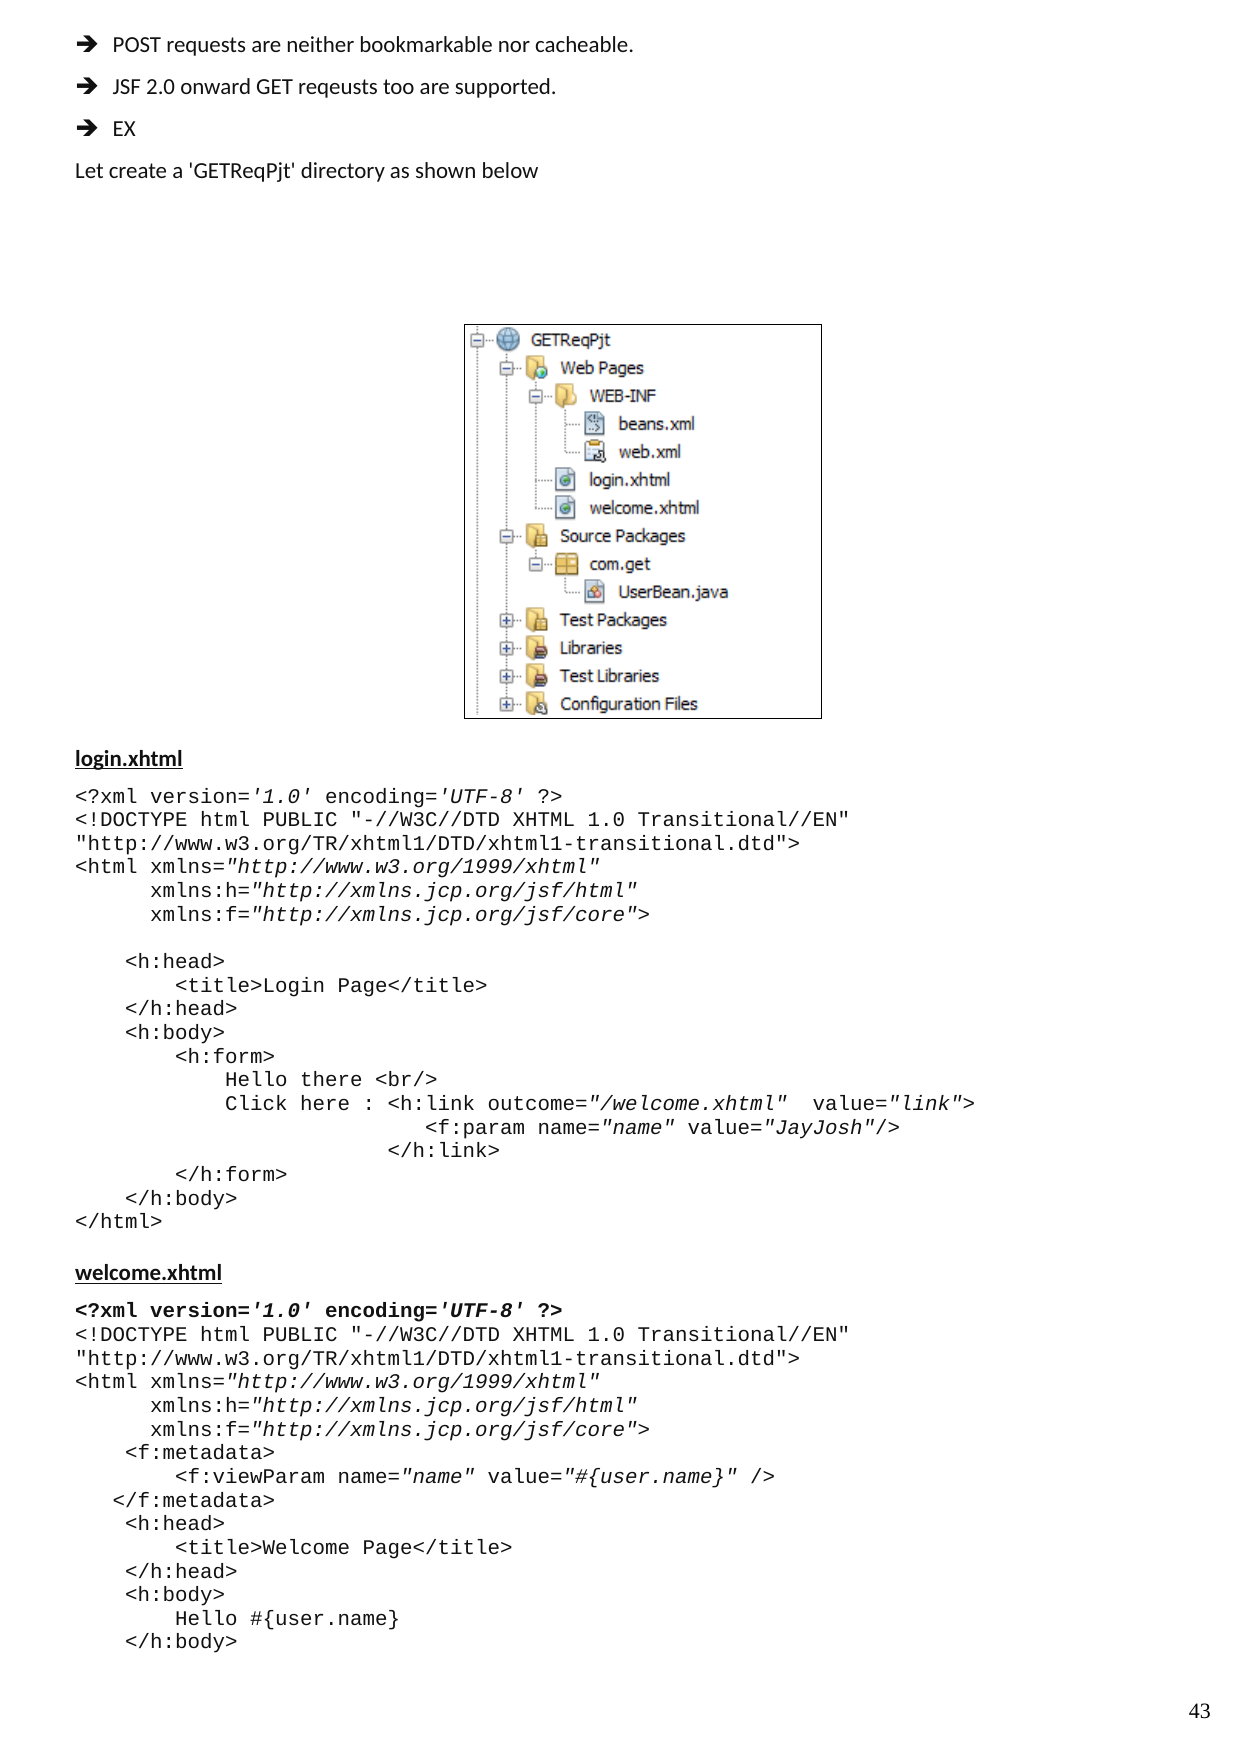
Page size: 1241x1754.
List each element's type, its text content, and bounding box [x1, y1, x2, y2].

text <?xml version='1.0' encoding='UTF-8' ?> [75, 1301, 1211, 1324]
text </f:metadata> [75, 1490, 1211, 1513]
text Let create a 'GETReqPjt' directory as shown below [75, 156, 1211, 184]
text <h:head> [75, 951, 1211, 975]
text <!DOCTYPE html PUBLIC "-//W3C//DTD XHTML 1.0 Transitional//EN" "http://www.w3.org/TR/xhtml1/DTD/xhtml1-transitional.dtd"> [75, 809, 1211, 857]
text <?xml version='1.0' encoding='UTF-8' ?> [75, 786, 1211, 809]
text </h:body> [75, 1188, 1211, 1211]
text </h:form> [75, 1164, 1211, 1188]
list POST requests are neither bookmarkable nor cacheable. [75, 30, 1211, 58]
text </html> [75, 1211, 1211, 1235]
text <f:metadata> [75, 1442, 1211, 1466]
text </h:head> [75, 998, 1211, 1022]
text <html xmlns="http://www.w3.org/1999/xhtml" [75, 857, 1211, 880]
list JSF 2.0 onward GET reqeusts too are supported. [75, 72, 1211, 100]
text xmlns:f="http://xmlns.jcp.org/jsf/core"> [75, 1419, 1211, 1442]
text Hello #{user.name} [75, 1608, 1211, 1632]
text Hello there <br/> [75, 1069, 1211, 1093]
text welcome.xhtml [75, 1258, 1211, 1287]
text xmlns:f="http://xmlns.jcp.org/jsf/core"> [75, 904, 1211, 927]
text <f:param name="name" value="JayJosh"/> [75, 1117, 1211, 1140]
text <f:viewParam name="name" value="#{user.name}" /> [75, 1466, 1211, 1490]
text <h:head> [75, 1513, 1211, 1537]
text login.xhtml [75, 744, 1211, 772]
text <html xmlns="http://www.w3.org/1999/xhtml" [75, 1371, 1211, 1395]
text <h:form> [75, 1046, 1211, 1069]
text <title>Login Page</title> [75, 975, 1211, 998]
text Click here : <h:link outcome="/welcome.xhtml" value="link"> [75, 1093, 1211, 1117]
text <h:body> [75, 1584, 1211, 1608]
text xmlns:h="http://xmlns.jcp.org/jsf/html" [75, 1395, 1211, 1419]
list EX [75, 114, 1211, 142]
text </h:head> [75, 1561, 1211, 1584]
text </h:body> [75, 1632, 1211, 1655]
text xmlns:h="http://xmlns.jcp.org/jsf/html" [75, 880, 1211, 904]
text <!DOCTYPE html PUBLIC "-//W3C//DTD XHTML 1.0 Transitional//EN" "http://www.w3.org/TR/xhtml1/DTD/xhtml1-transitional.dtd"> [75, 1324, 1211, 1371]
text </h:link> [75, 1140, 1211, 1164]
text <title>Welcome Page</title> [75, 1537, 1211, 1561]
text <h:body> [75, 1022, 1211, 1046]
